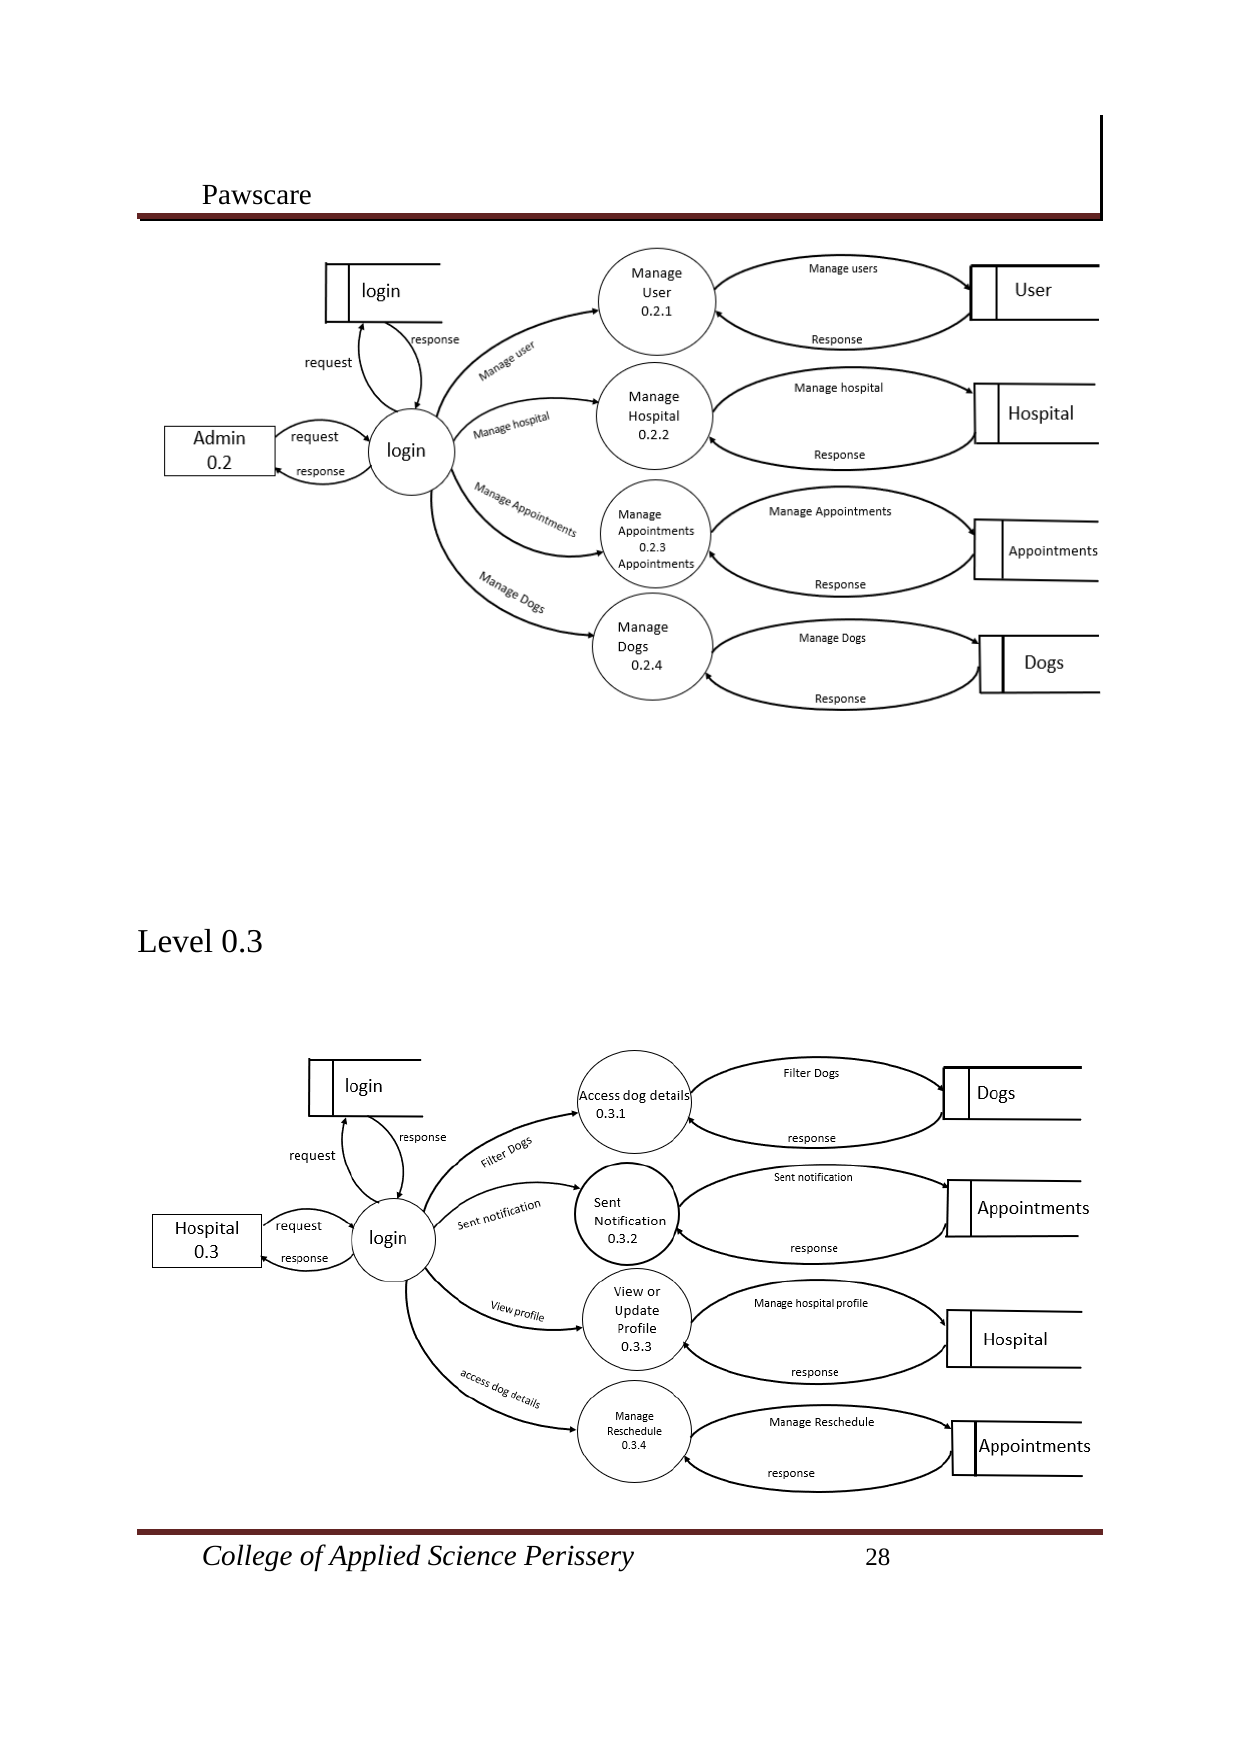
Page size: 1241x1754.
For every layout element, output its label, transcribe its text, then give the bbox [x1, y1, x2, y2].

text Level 0.3 [137, 921, 1103, 959]
